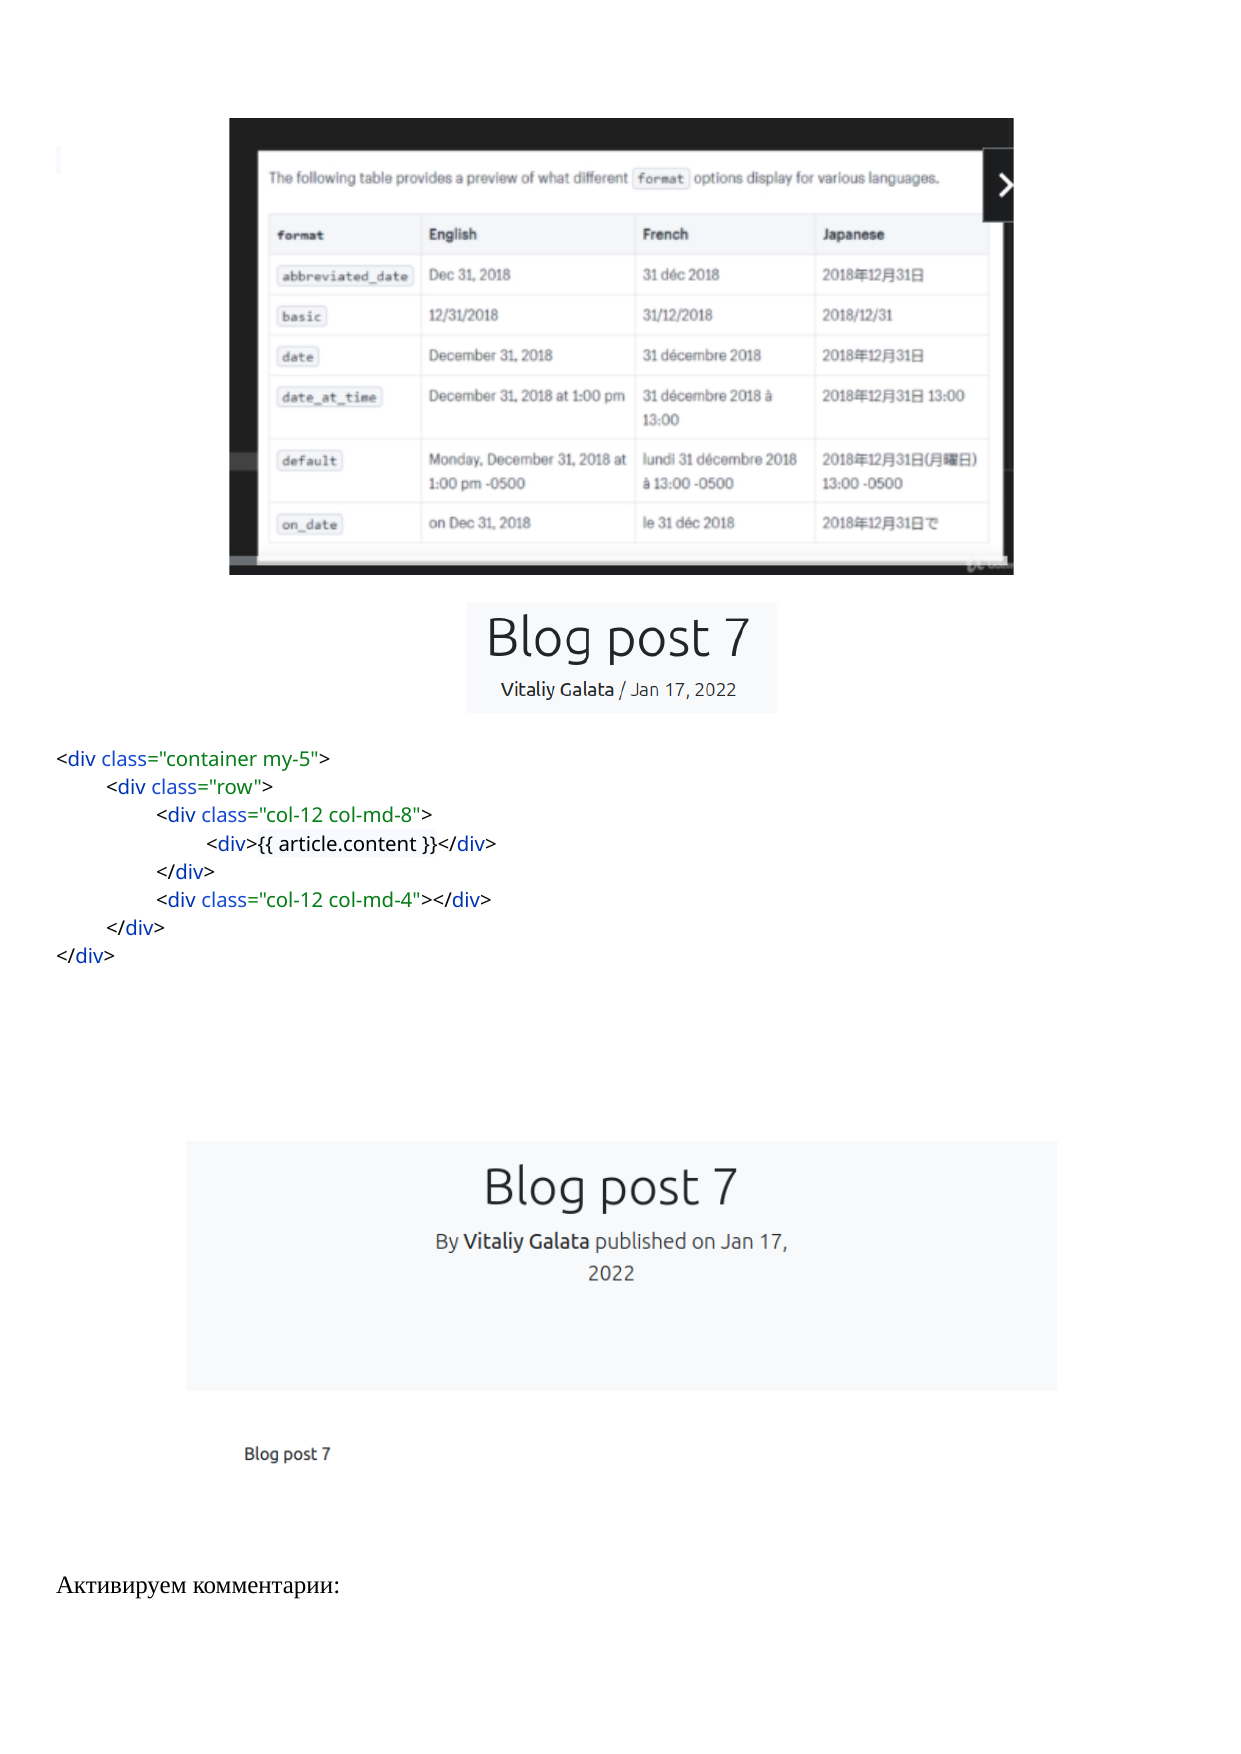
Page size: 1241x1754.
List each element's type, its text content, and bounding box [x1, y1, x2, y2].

text <div>{{ article.content }}</div> [56, 829, 1187, 857]
text </div> [56, 942, 1187, 969]
text Активируем комментарии: [56, 1570, 1187, 1599]
text <div class="col-12 col-md-4"></div> [56, 885, 1187, 913]
text <div class="col-12 col-md-8"> [56, 801, 1187, 829]
text <div class="row"> [56, 773, 1187, 801]
text <div class="container my-5"> [56, 745, 1187, 773]
text </div> [56, 857, 1187, 885]
picture [229, 118, 1014, 575]
picture [466, 602, 777, 713]
picture [186, 1141, 1058, 1495]
text </div> [56, 913, 1187, 942]
